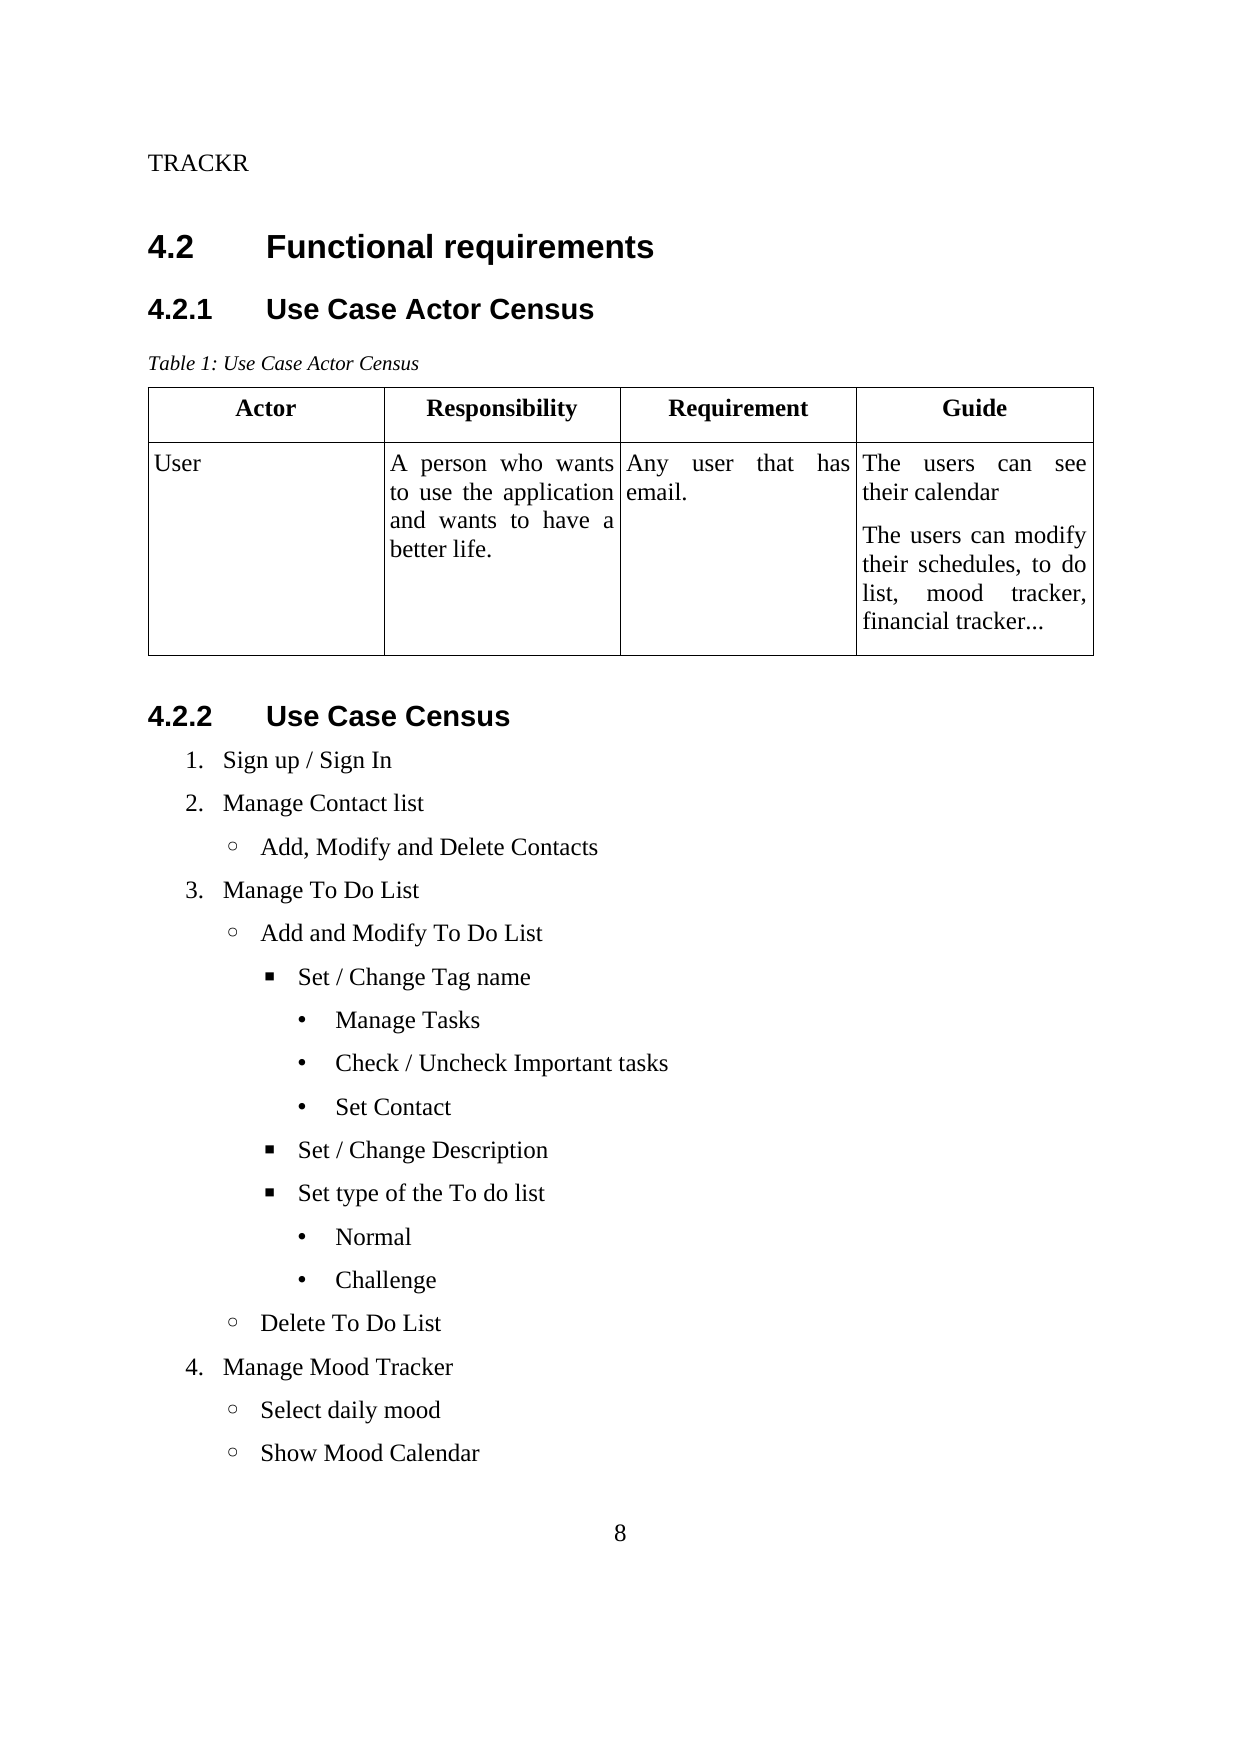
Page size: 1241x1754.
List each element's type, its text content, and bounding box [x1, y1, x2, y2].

table_header Guide [857, 388, 1093, 442]
table_header Responsibility [385, 388, 620, 442]
list Add and Modify To Do List [223, 918, 1093, 947]
list Select daily mood [223, 1395, 1093, 1424]
subtitle Use Case Actor Census [148, 292, 1093, 326]
subtitle Functional requirements [148, 227, 1093, 265]
list Manage Mood Tracker [185, 1352, 1093, 1380]
list Set Contact [298, 1092, 1093, 1120]
subtitle Use Case Census [148, 699, 1093, 732]
list Manage To Do List [185, 875, 1093, 904]
table_cell Any user that has email. [621, 443, 856, 655]
table_cell A person who wants to use the application and wants to have a better life. [385, 443, 620, 655]
list Manage Contact list [185, 788, 1093, 817]
list Manage Tasks [298, 1005, 1093, 1034]
list Set / Change Tag name [260, 962, 1093, 990]
list Sign up / Sign In [185, 745, 1093, 774]
list Check / Uncheck Important tasks [298, 1048, 1093, 1077]
table_header Requirement [621, 388, 856, 442]
list Set / Change Description [260, 1135, 1093, 1164]
table_cell User [149, 443, 384, 655]
list Delete To Do List [223, 1308, 1093, 1337]
table_cell The users can see their calendar The users can modify their schedules, to do list, mood tracker, financial tracker... [857, 443, 1093, 655]
list Set type of the To do list [260, 1178, 1093, 1207]
list Show Mood Calendar [223, 1438, 1093, 1467]
text Table 1: Use Case Actor Census [148, 351, 1093, 375]
list Challenge [298, 1265, 1093, 1294]
table_header Actor [149, 388, 384, 442]
list Normal [298, 1222, 1093, 1250]
list Add, Modify and Delete Contacts [223, 832, 1093, 860]
